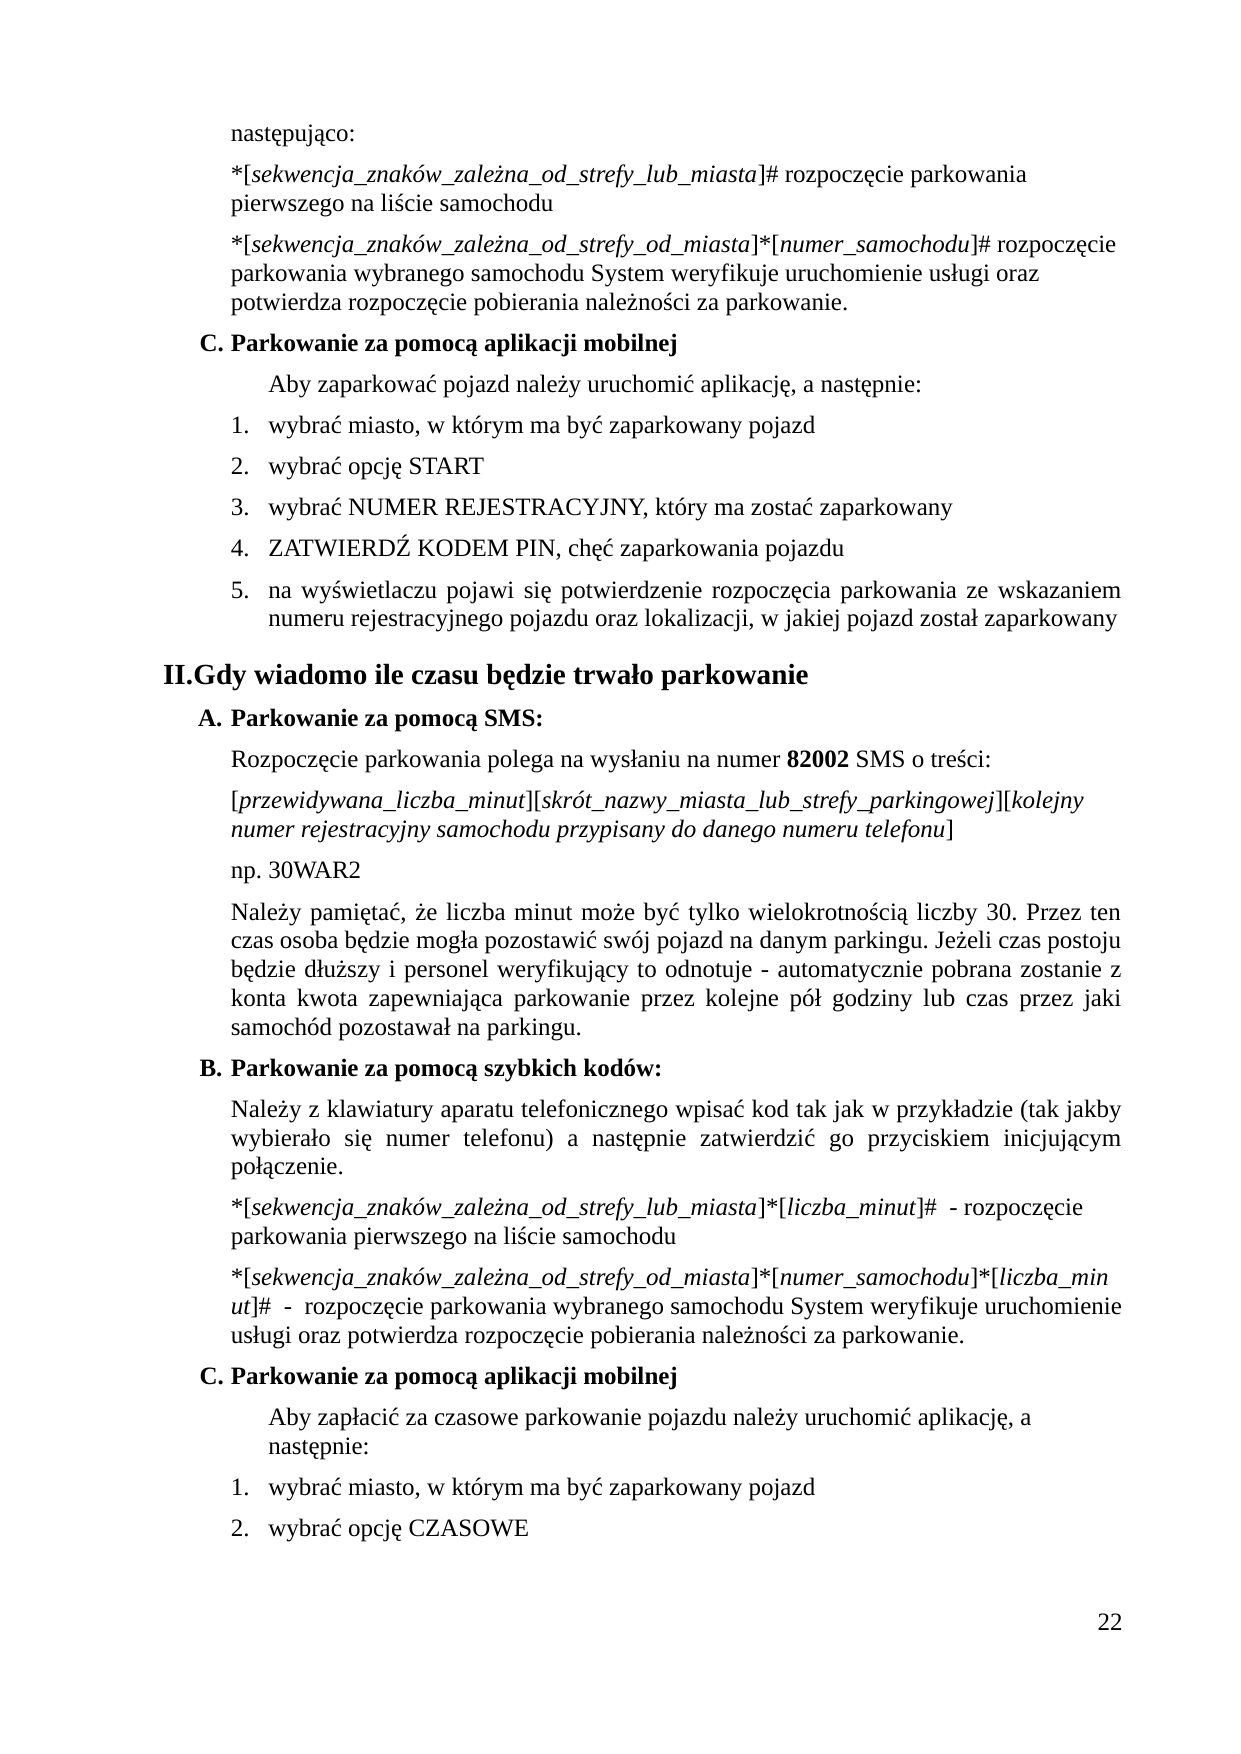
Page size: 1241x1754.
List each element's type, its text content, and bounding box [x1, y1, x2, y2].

list Aby zapłacić za czasowe parkowanie pojazdu należy uruchomić aplikację, a następnie: [231, 1402, 1122, 1460]
list *[sekwencja_znaków_zależna_od_strefy_lub_miasta]*[liczba_minut]# - rozpoczęcie parkowania pierwszego na liście samochodu [193, 1192, 1122, 1250]
list wybrać miasto, w którym ma być zaparkowany pojazd [231, 1472, 1122, 1501]
subtitle Gdy wiadomo ile czasu będzie trwało parkowanie [156, 657, 1122, 691]
list Aby zaparkować pojazd należy uruchomić aplikację, a następnie: [231, 369, 1122, 398]
list *[sekwencja_znaków_zależna_od_strefy_od_miasta]*[numer_samochodu]# rozpoczęcie parkowania wybranego samochodu System weryfikuje uruchomienie usługi oraz potwierdza rozpoczęcie pobierania należności za parkowanie. [193, 229, 1122, 315]
list wybrać NUMER REJESTRACYJNY, który ma zostać zaparkowany [231, 492, 1122, 521]
list na wyświetlaczu pojawi się potwierdzenie rozpoczęcia parkowania ze wskazaniem numeru rejestracyjnego pojazdu oraz lokalizacji, w jakiej pojazd został zaparkowany [231, 575, 1122, 632]
list Rozpoczęcie parkowania polega na wysłaniu na numer 82002 SMS o treści: [193, 744, 1122, 773]
list wybrać miasto, w którym ma być zaparkowany pojazd [231, 410, 1122, 439]
list Parkowanie za pomocą aplikacji mobilnej [193, 1361, 1122, 1390]
list Parkowanie za pomocą szybkich kodów: [193, 1053, 1122, 1081]
list Parkowanie za pomocą aplikacji mobilnej [193, 328, 1122, 357]
list np. 30WAR2 [193, 855, 1122, 884]
list *[sekwencja_znaków_zależna_od_strefy_lub_miasta]# rozpoczęcie parkowania pierwszego na liście samochodu [193, 159, 1122, 217]
list następująco: [193, 118, 1122, 147]
list Parkowanie za pomocą SMS: [193, 703, 1122, 732]
list wybrać opcję START [231, 451, 1122, 480]
list *[sekwencja_znaków_zależna_od_strefy_od_miasta]*[numer_samochodu]*[liczba_minut]# - rozpoczęcie parkowania wybranego samochodu System weryfikuje uruchomienie usługi oraz potwierdza rozpoczęcie pobierania należności za parkowanie. [193, 1262, 1122, 1349]
list Należy pamiętać, że liczba minut może być tylko wielokrotnością liczby 30. Przez ten czas osoba będzie mogła pozostawić swój pojazd na danym parkingu. Jeżeli czas postoju będzie dłuższy i personel weryfikujący to odnotuje - automatycznie pobrana zostanie z konta kwota zapewniająca parkowanie przez kolejne pół godziny lub czas przez jaki samochód pozostawał na parkingu. [193, 897, 1122, 1040]
list [przewidywana_liczba_minut][skrót_nazwy_miasta_lub_strefy_parkingowej][kolejny numer rejestracyjny samochodu przypisany do danego numeru telefonu] [193, 786, 1122, 843]
list Należy z klawiatury aparatu telefonicznego wpisać kod tak jak w przykładzie (tak jakby wybierało się numer telefonu) a następnie zatwierdzić go przyciskiem inicjującym połączenie. [193, 1094, 1122, 1180]
list ZATWIERDŹ KODEM PIN, chęć zaparkowania pojazdu [231, 533, 1122, 562]
list wybrać opcję CZASOWE [231, 1513, 1122, 1542]
